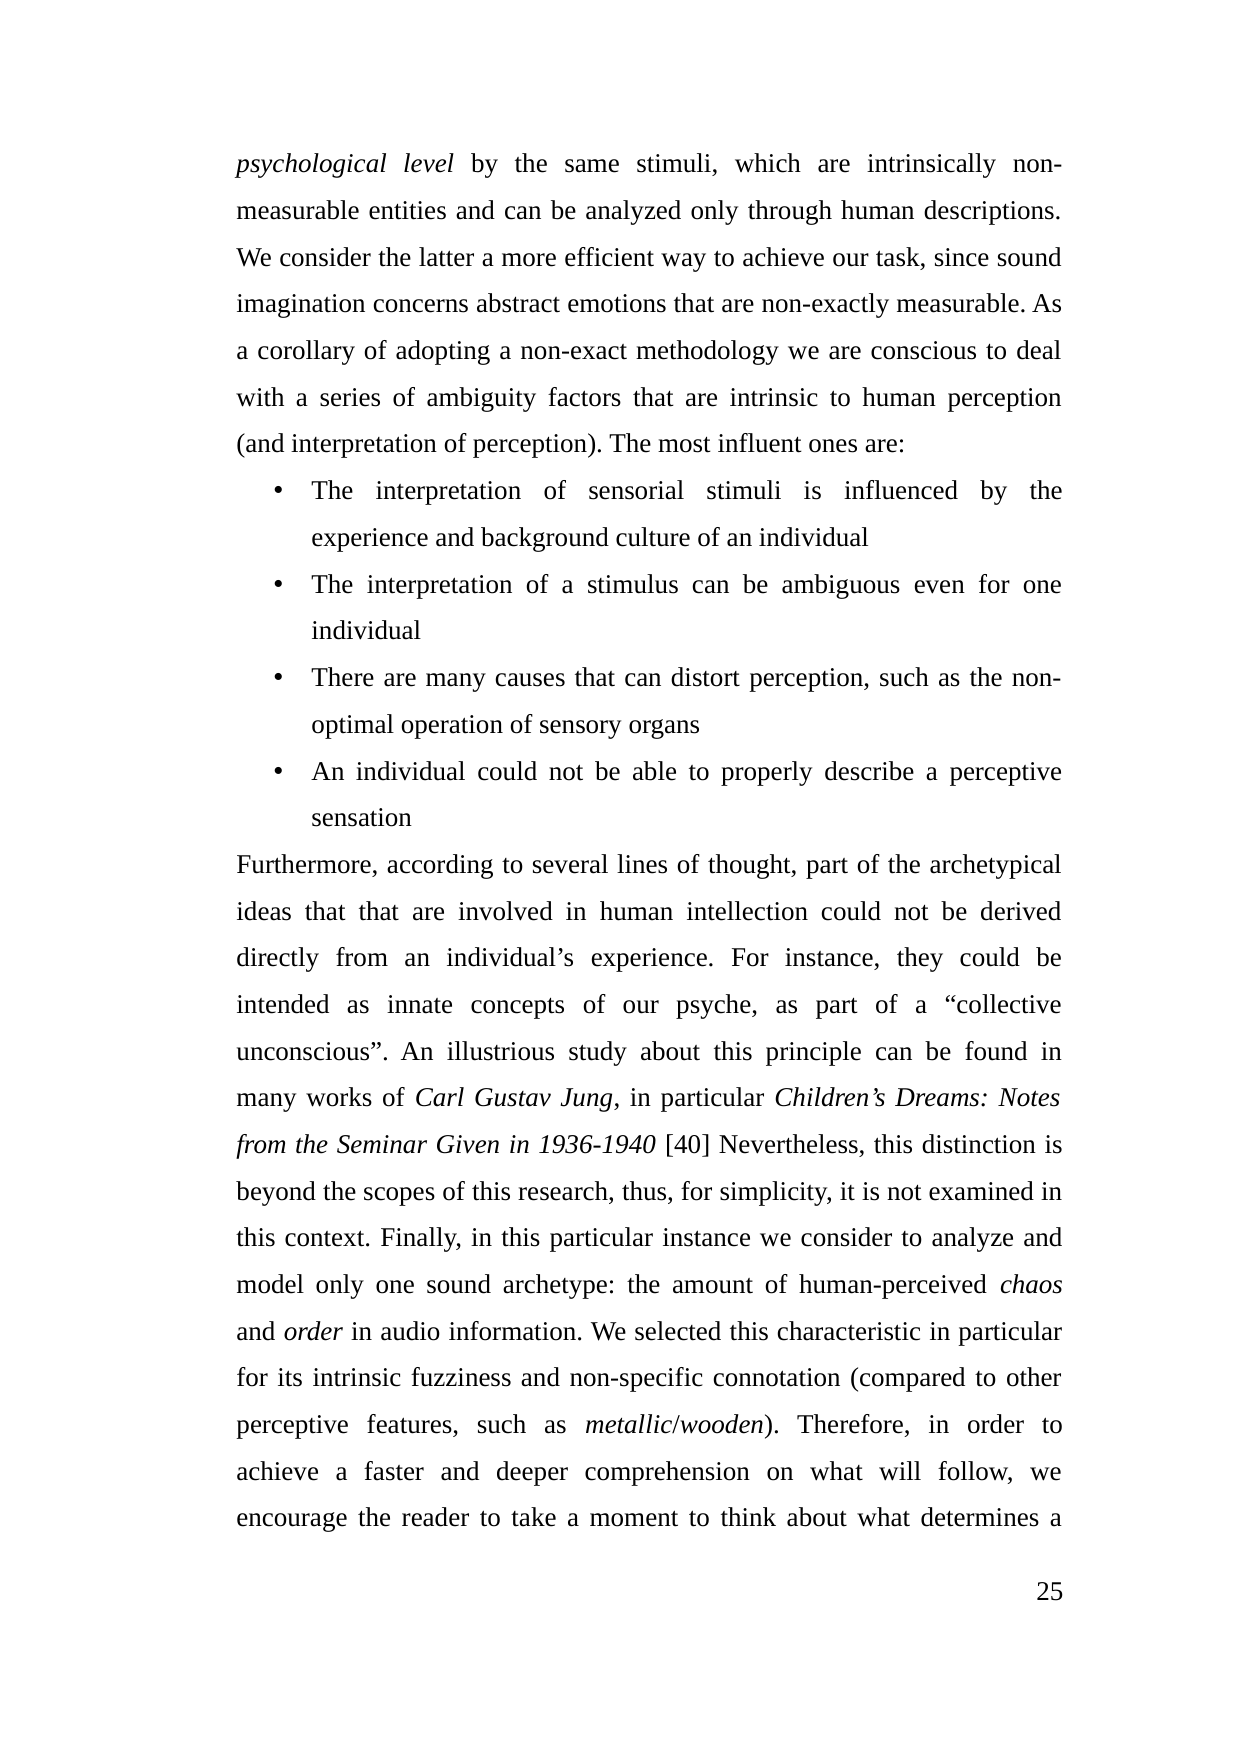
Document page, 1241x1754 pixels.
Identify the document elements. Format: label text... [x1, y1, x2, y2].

list The interpretation of sensorial stimuli is influenced by the experience and background culture of an individual [274, 474, 1063, 552]
list The interpretation of a stimulus can be ambiguous even for one individual [274, 568, 1063, 646]
text Furthermore, according to several lines of thought, part of the archetypical ideas that that are involved in human intellection could not be derived directly from an individual’s experience. For instance, they could be intended as innate concepts of our psyche, as part of a “collective unconscious”. An illustrious study about this principle can be found in many works of Carl Gustav Jung, in particular Children’s Dreams: Notes from the Seminar Given in 1936-1940 [40] Nevertheless, this distinction is beyond the scopes of this research, thus, for simplicity, it is not examined in this context. Finally, in this particular instance we consider to analyze and model only one sound archetype: the amount of human-perceived chaos and order in audio information. We selected this characteristic in particular for its intrinsic fuzziness and non-specific connotation (compared to other perceptive features, such as metallic/wooden). Therefore, in order to achieve a faster and deeper comprehension on what will follow, we encourage the reader to take a moment to think about what determines a [236, 848, 1063, 1532]
list There are many causes that can distort perception, such as the non-optimal operation of sensory organs [274, 661, 1063, 739]
text psychological level by the same stimuli, which are intrinsically non-measurable entities and can be analyzed only through human descriptions. We consider the latter a more efficient way to achieve our task, since sound imagination concerns abstract emotions that are non-exactly measurable. As a corollary of adopting a non-exact methodology we are conscious to deal with a series of ambiguity factors that are intrinsic to human perception (and interpretation of perception). The most influent ones are: [236, 148, 1063, 459]
list An individual could not be able to properly describe a perceptive sensation [274, 754, 1063, 832]
